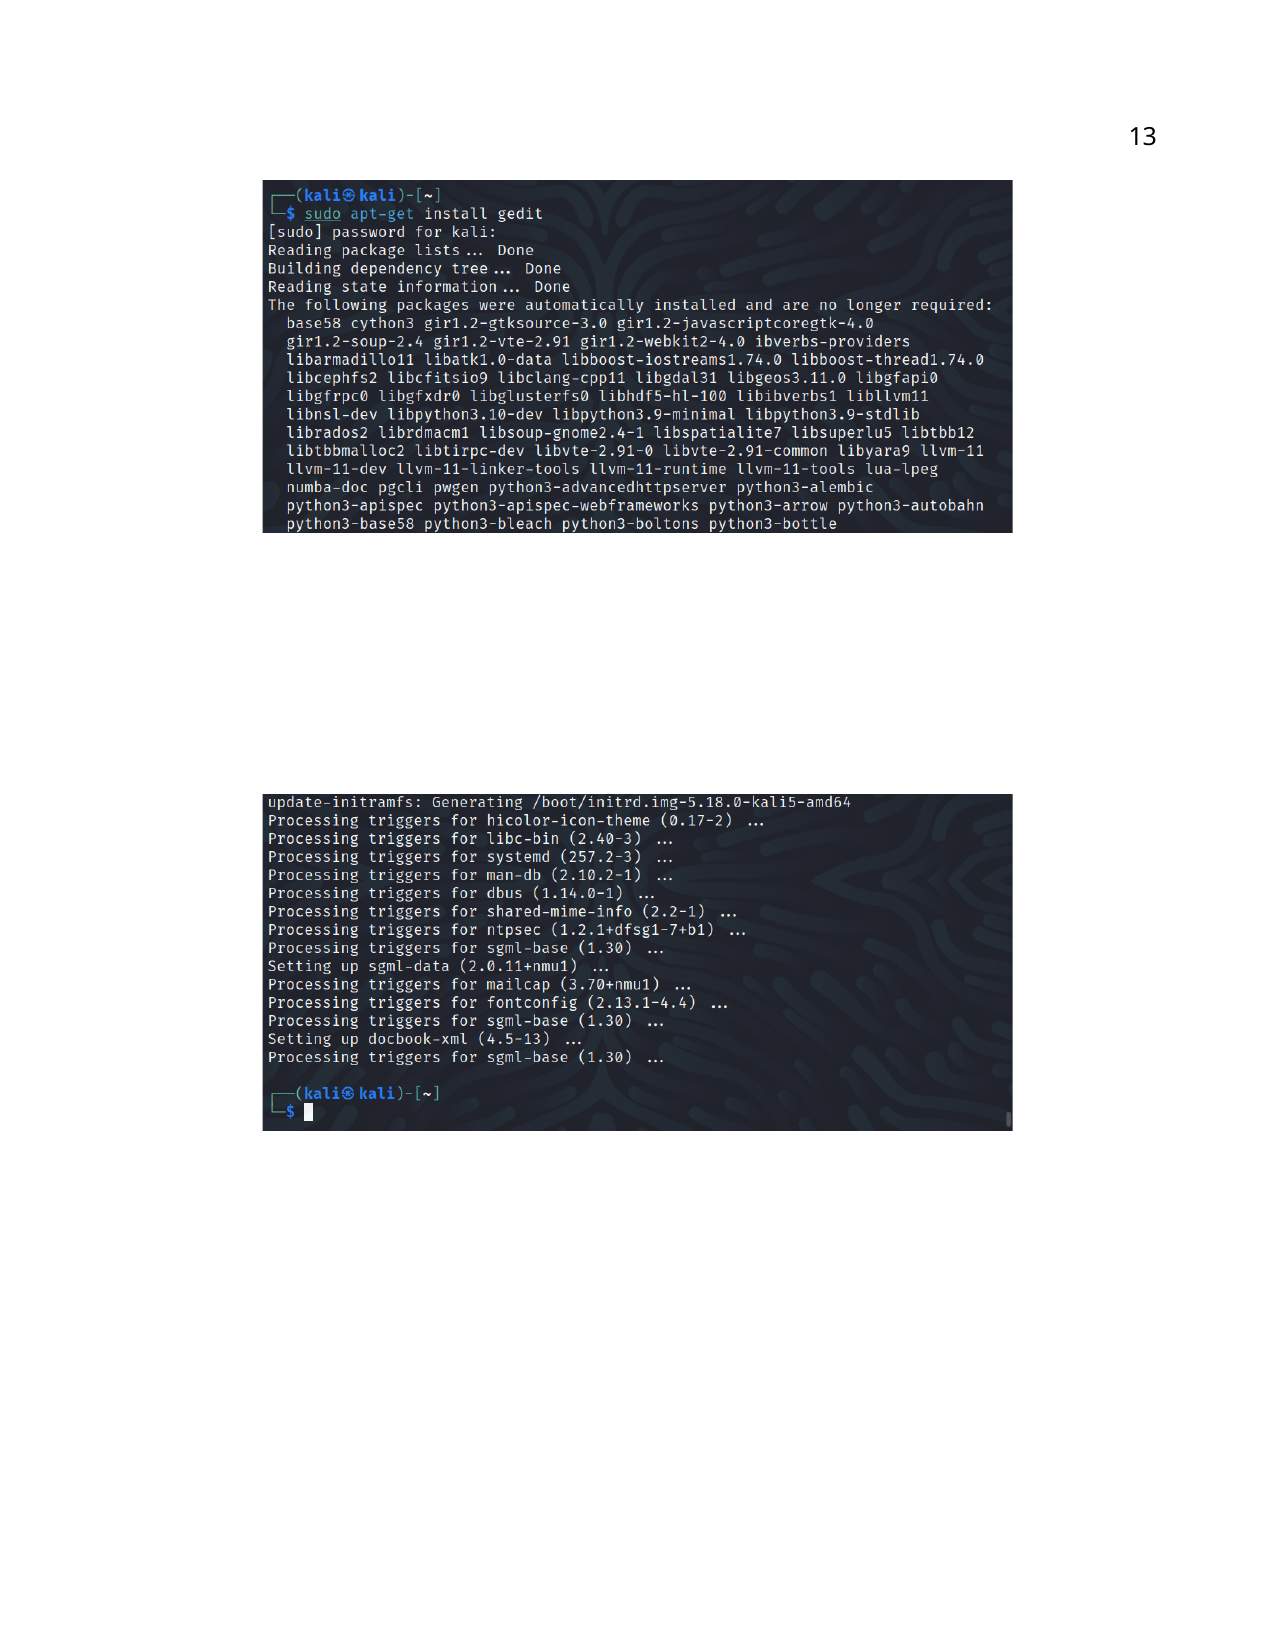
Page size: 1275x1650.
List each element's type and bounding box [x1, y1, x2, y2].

picture [262, 794, 1013, 1131]
picture [262, 180, 1013, 533]
